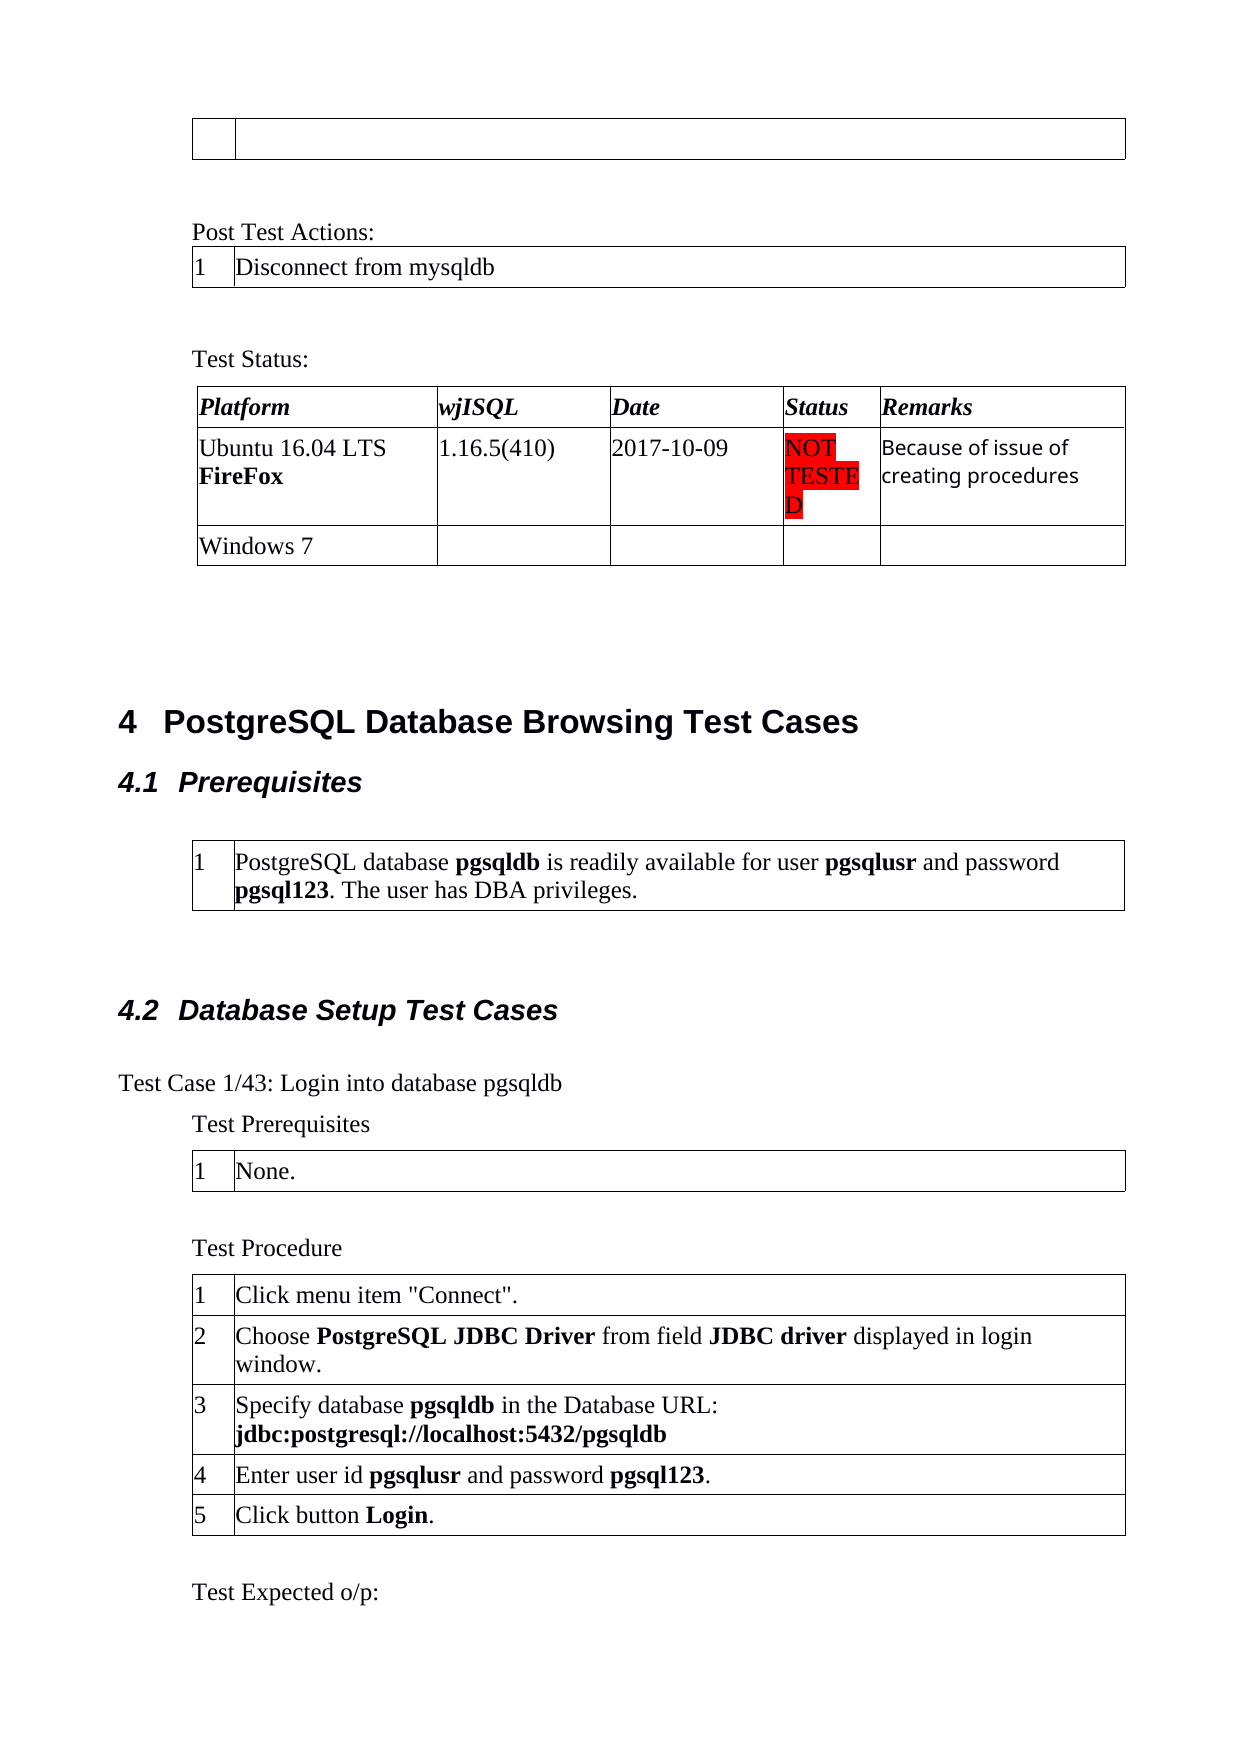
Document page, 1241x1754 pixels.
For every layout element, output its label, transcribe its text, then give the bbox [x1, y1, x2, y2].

table_cell 4 [193, 1455, 234, 1494]
table_header Date [611, 387, 783, 426]
table_cell Windows 7 [198, 526, 437, 565]
text Test Prerequisites [118, 1109, 1122, 1138]
table_header None. [235, 1151, 1125, 1191]
table_cell Ubuntu 16.04 LTS FireFox [198, 428, 437, 524]
subtitle PostgreSQL Database Browsing Test Cases [118, 702, 1122, 741]
text Test Procedure [118, 1233, 1122, 1261]
table_cell Enter user id pgsqlusr and password pgsql123. [235, 1455, 1125, 1494]
table_cell [881, 525, 1125, 565]
table_header wjISQL [438, 387, 610, 426]
text Test Case 1/43: Login into database pgsqldb [118, 1068, 1122, 1096]
table_cell Because of issue of creating procedures [881, 426, 1125, 524]
text Test Status: [118, 344, 1122, 373]
table_cell 3 [193, 1385, 234, 1453]
subtitle Database Setup Test Cases [118, 993, 1122, 1026]
table_cell [438, 526, 610, 565]
table_cell NOT TESTED [784, 428, 880, 524]
table_header [236, 119, 1125, 159]
table_header 1 [193, 1275, 234, 1314]
table_cell 1.16.5(410) [438, 428, 610, 524]
table_cell Choose PostgreSQL JDBC Driver from field JDBC driver displayed in login window. [235, 1316, 1125, 1384]
table_header PostgreSQL database pgsqldb is readily available for user pgsqlusr and password pgsql123. The user has DBA privileges. [235, 841, 1124, 910]
table_header 1 [193, 247, 234, 286]
table_cell [784, 526, 880, 565]
table_cell 5 [193, 1495, 234, 1535]
table_header Remarks [881, 387, 1125, 426]
table_cell Click button Login. [235, 1495, 1125, 1535]
table_header Click menu item "Connect". [235, 1275, 1125, 1314]
table_cell [611, 526, 783, 565]
table_header Status [784, 387, 880, 426]
subtitle Prerequisites [118, 766, 1122, 799]
table_header 1 [193, 841, 234, 910]
table_header 1 [193, 1151, 234, 1191]
table_cell Specify database pgsqldb in the Database URL: jdbc:postgresql://localhost:5432/pgsqldb [235, 1385, 1125, 1453]
table_cell 2 [193, 1316, 234, 1384]
text Post Test Actions: [118, 217, 1122, 246]
text Test Expected o/p: [118, 1577, 1122, 1606]
table_header [193, 119, 235, 159]
table_header Disconnect from mysqldb [235, 247, 1125, 286]
table_header Platform [198, 387, 437, 426]
table_cell 2017-10-09 [611, 428, 783, 524]
